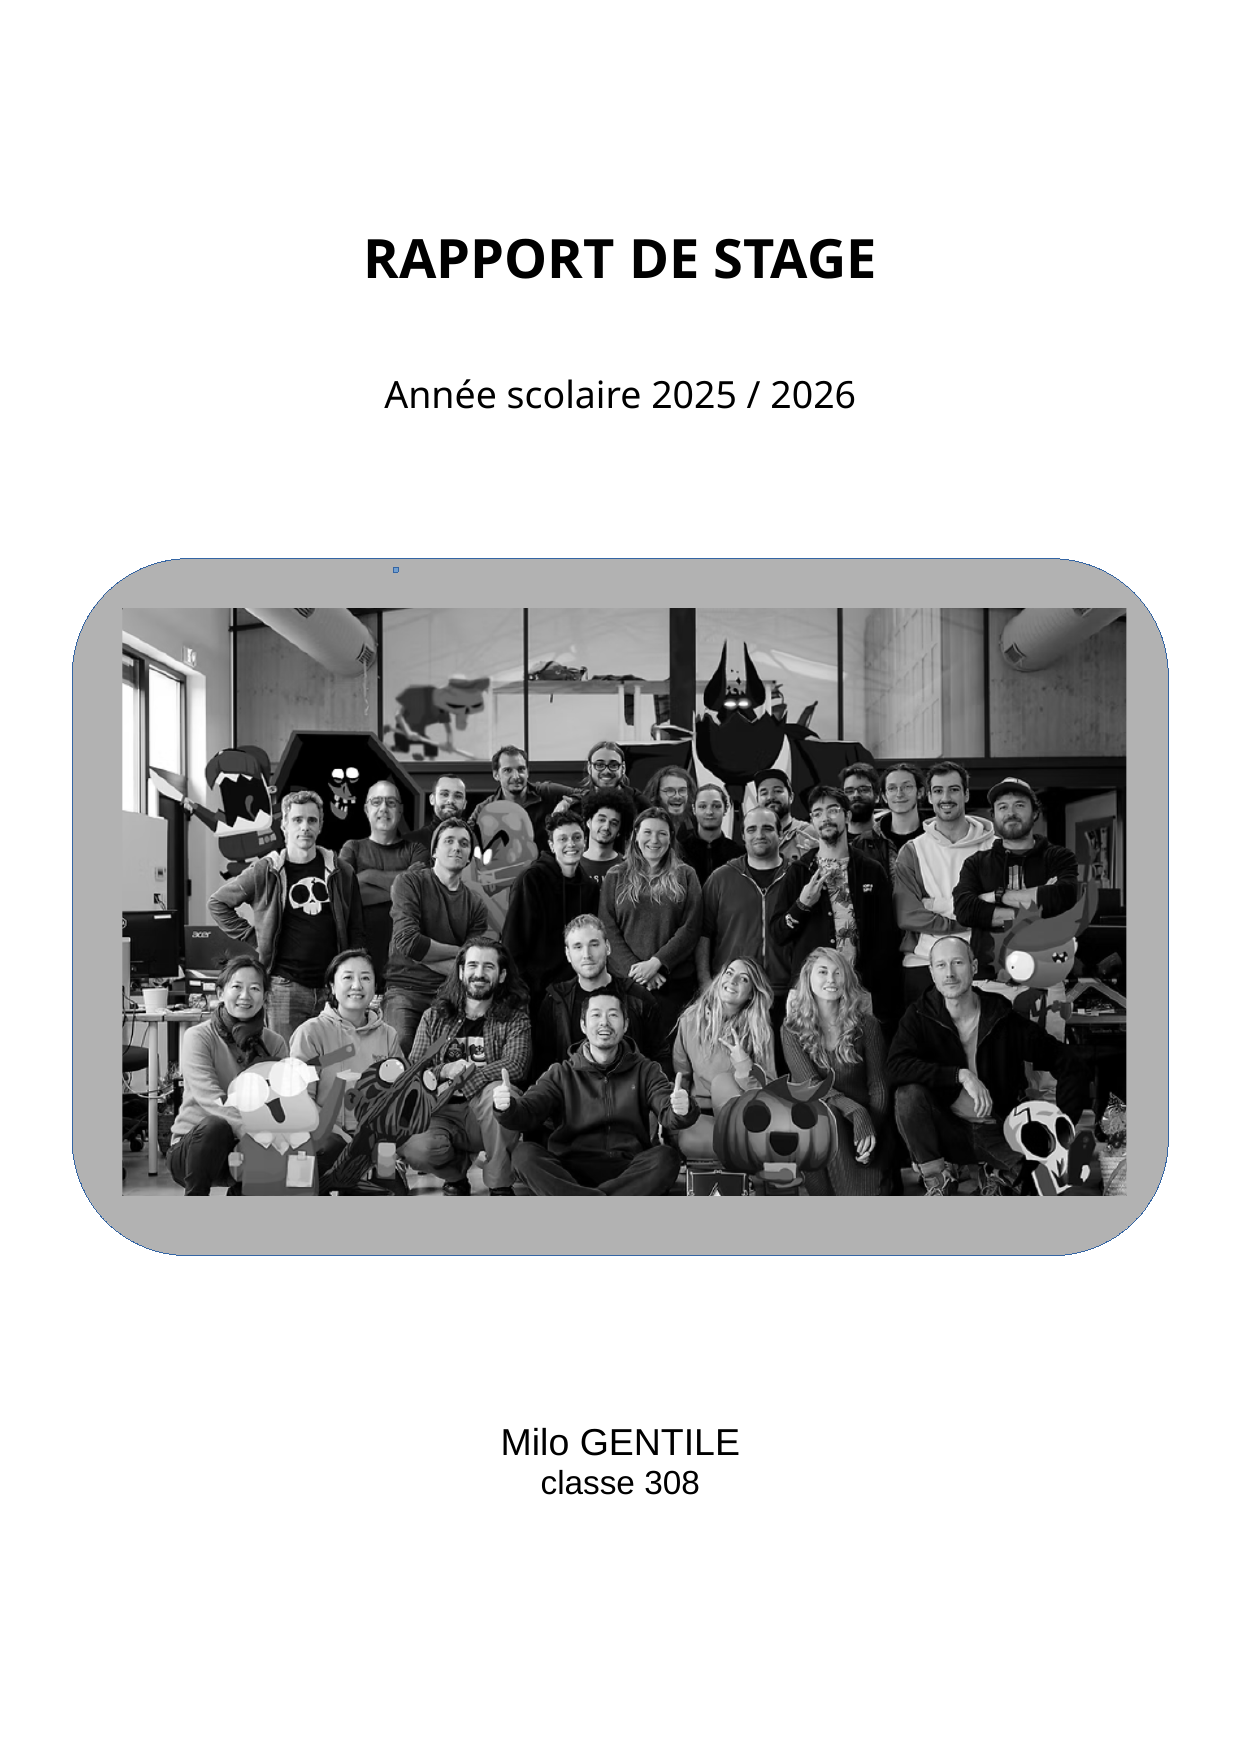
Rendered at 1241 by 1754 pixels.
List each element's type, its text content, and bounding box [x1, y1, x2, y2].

text Année scolaire 2025 / 2026 [118, 368, 1122, 419]
text RAPPORT DE STAGE [118, 221, 1122, 368]
text classe 308 [118, 1463, 1122, 1502]
text Milo GENTILE [118, 1420, 1122, 1463]
